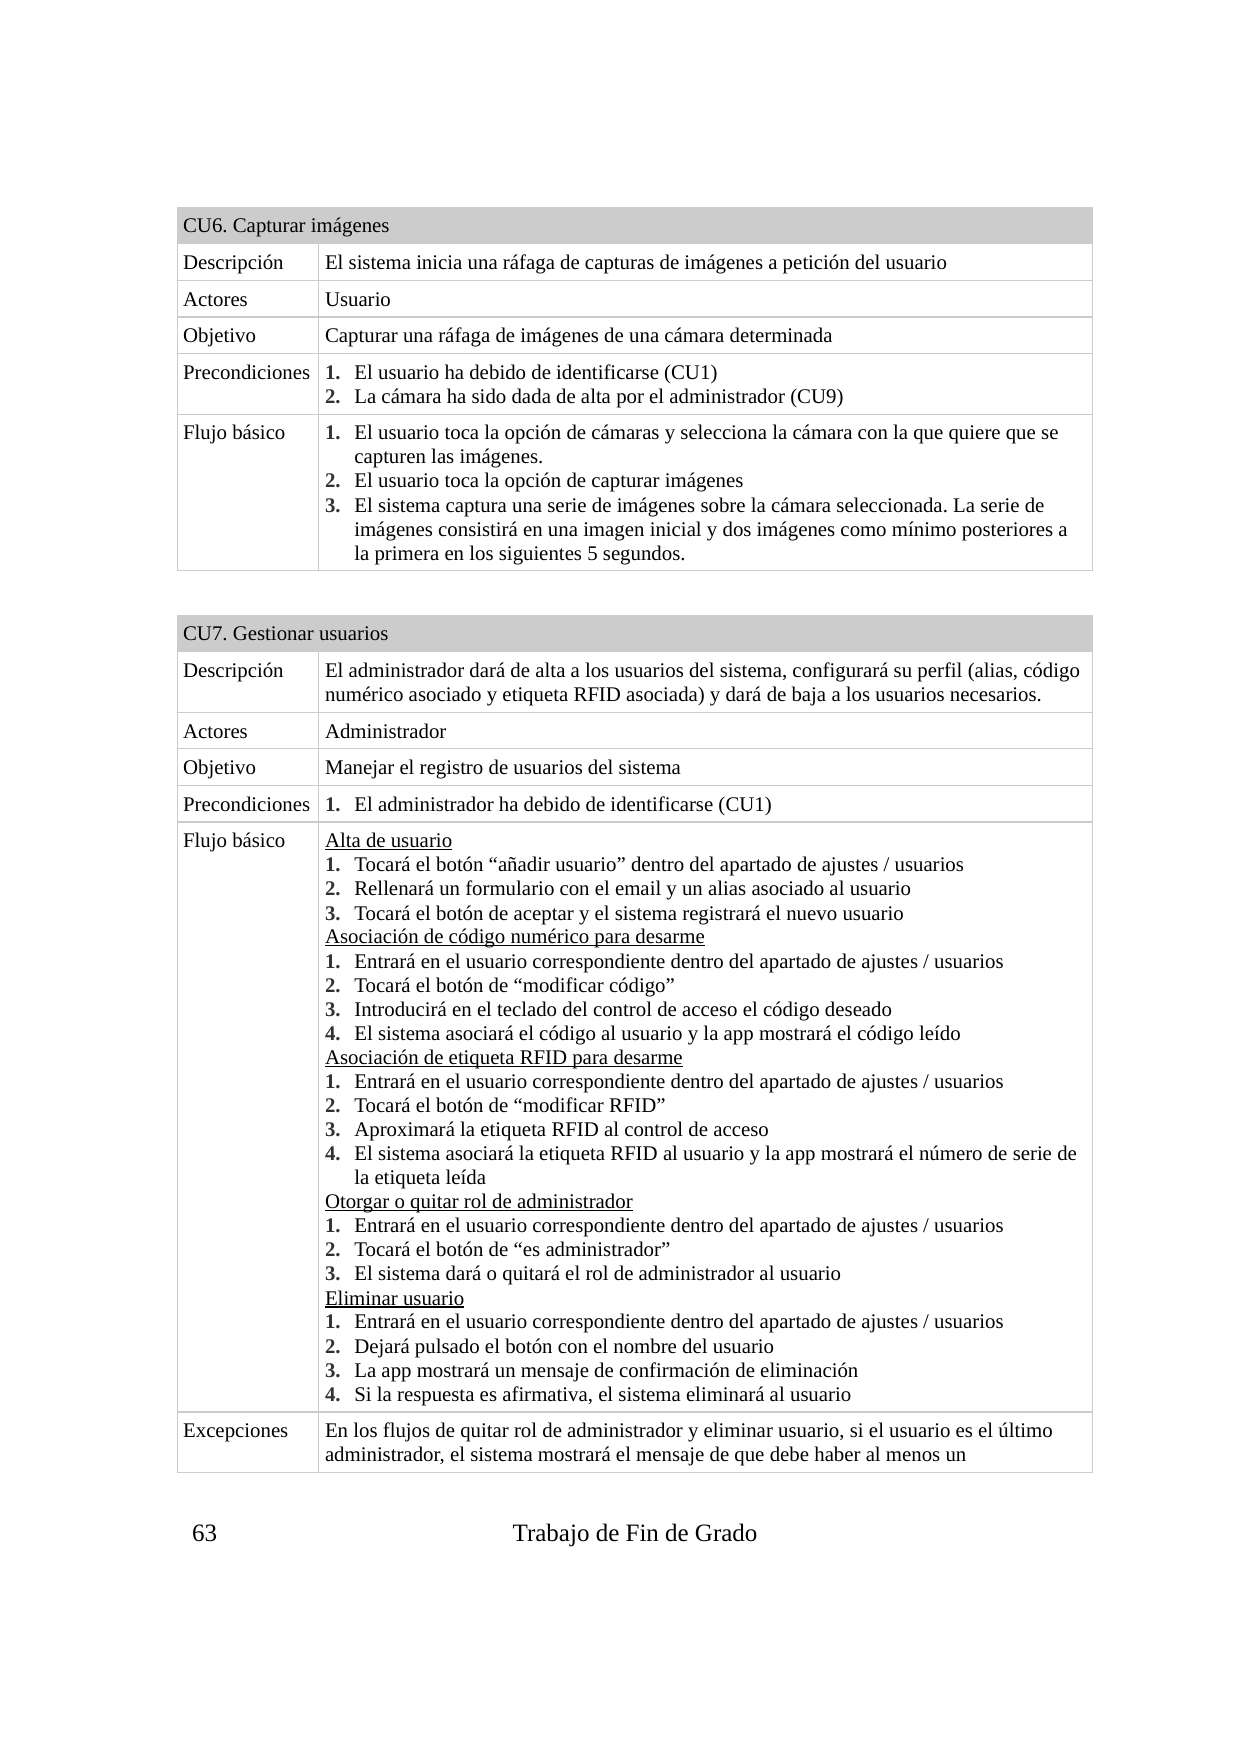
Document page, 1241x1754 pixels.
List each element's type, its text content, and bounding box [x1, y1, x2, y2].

table_cell Flujo básico [178, 415, 318, 570]
table_cell Descripción [178, 652, 318, 712]
table_cell El administrador dará de alta a los usuarios del sistema, configurará su perfil (alias, código numérico asociado y etiqueta RFID asociada) y dará de baja a los usuarios necesarios. [319, 652, 1092, 712]
table_cell El usuario toca la opción de cámaras y selecciona la cámara con la que quiere que se capturen las imágenes. El usuario toca la opción de capturar imágenes El sistema captura una serie de imágenes sobre la cámara seleccionada. La serie de imágenes consistirá en una imagen inicial y dos imágenes como mínimo posteriores a la primera en los siguientes 5 segundos. [319, 415, 1092, 570]
table_cell En los flujos de quitar rol de administrador y eliminar usuario, si el usuario es el último administrador, el sistema mostrará el mensaje de que debe haber al menos un [319, 1413, 1092, 1472]
table_cell Precondiciones [178, 786, 318, 821]
table_cell Capturar una ráfaga de imágenes de una cámara determinada [319, 318, 1092, 353]
table_cell Manejar el registro de usuarios del sistema [319, 749, 1092, 785]
table_cell Administrador [319, 713, 1092, 748]
table_cell El sistema inicia una ráfaga de capturas de imágenes a petición del usuario [319, 244, 1092, 280]
table_cell Actores [178, 713, 318, 748]
table_cell Flujo básico [178, 823, 318, 1411]
table_cell Objetivo [178, 318, 318, 353]
table_cell El administrador ha debido de identificarse (CU1) [319, 786, 1092, 821]
table_cell Excepciones [178, 1413, 318, 1472]
table_cell Alta de usuario Tocará el botón “añadir usuario” dentro del apartado de ajustes / usuarios Rellenará un formulario con el email y un alias asociado al usuario Tocará el botón de aceptar y el sistema registrará el nuevo usuario Asociación de código numérico para desarme Entrará en el usuario correspondiente dentro del apartado de ajustes / usuarios Tocará el botón de “modificar código” Introducirá en el teclado del control de acceso el código deseado El sistema asociará el código al usuario y la app mostrará el código leído Asociación de etiqueta RFID para desarme Entrará en el usuario correspondiente dentro del apartado de ajustes / usuarios Tocará el botón de “modificar RFID” Aproximará la etiqueta RFID al control de acceso El sistema asociará la etiqueta RFID al usuario y la app mostrará el número de serie de la etiqueta leída Otorgar o quitar rol de administrador Entrará en el usuario correspondiente dentro del apartado de ajustes / usuarios Tocará el botón de “es administrador” El sistema dará o quitará el rol de administrador al usuario Eliminar usuario Entrará en el usuario correspondiente dentro del apartado de ajustes / usuarios Dejará pulsado el botón con el nombre del usuario La app mostrará un mensaje de confirmación de eliminación Si la respuesta es afirmativa, el sistema eliminará al usuario [319, 823, 1092, 1411]
table_cell Objetivo [178, 749, 318, 785]
table_header CU6. Capturar imágenes [178, 208, 1092, 243]
table_cell El usuario ha debido de identificarse (CU1) La cámara ha sido dada de alta por el administrador (CU9) [319, 354, 1092, 413]
table_cell Actores [178, 281, 318, 316]
table_cell Usuario [319, 281, 1092, 316]
table_header CU7. Gestionar usuarios [178, 616, 1092, 651]
table_cell Precondiciones [178, 354, 318, 413]
table_cell Descripción [178, 244, 318, 280]
